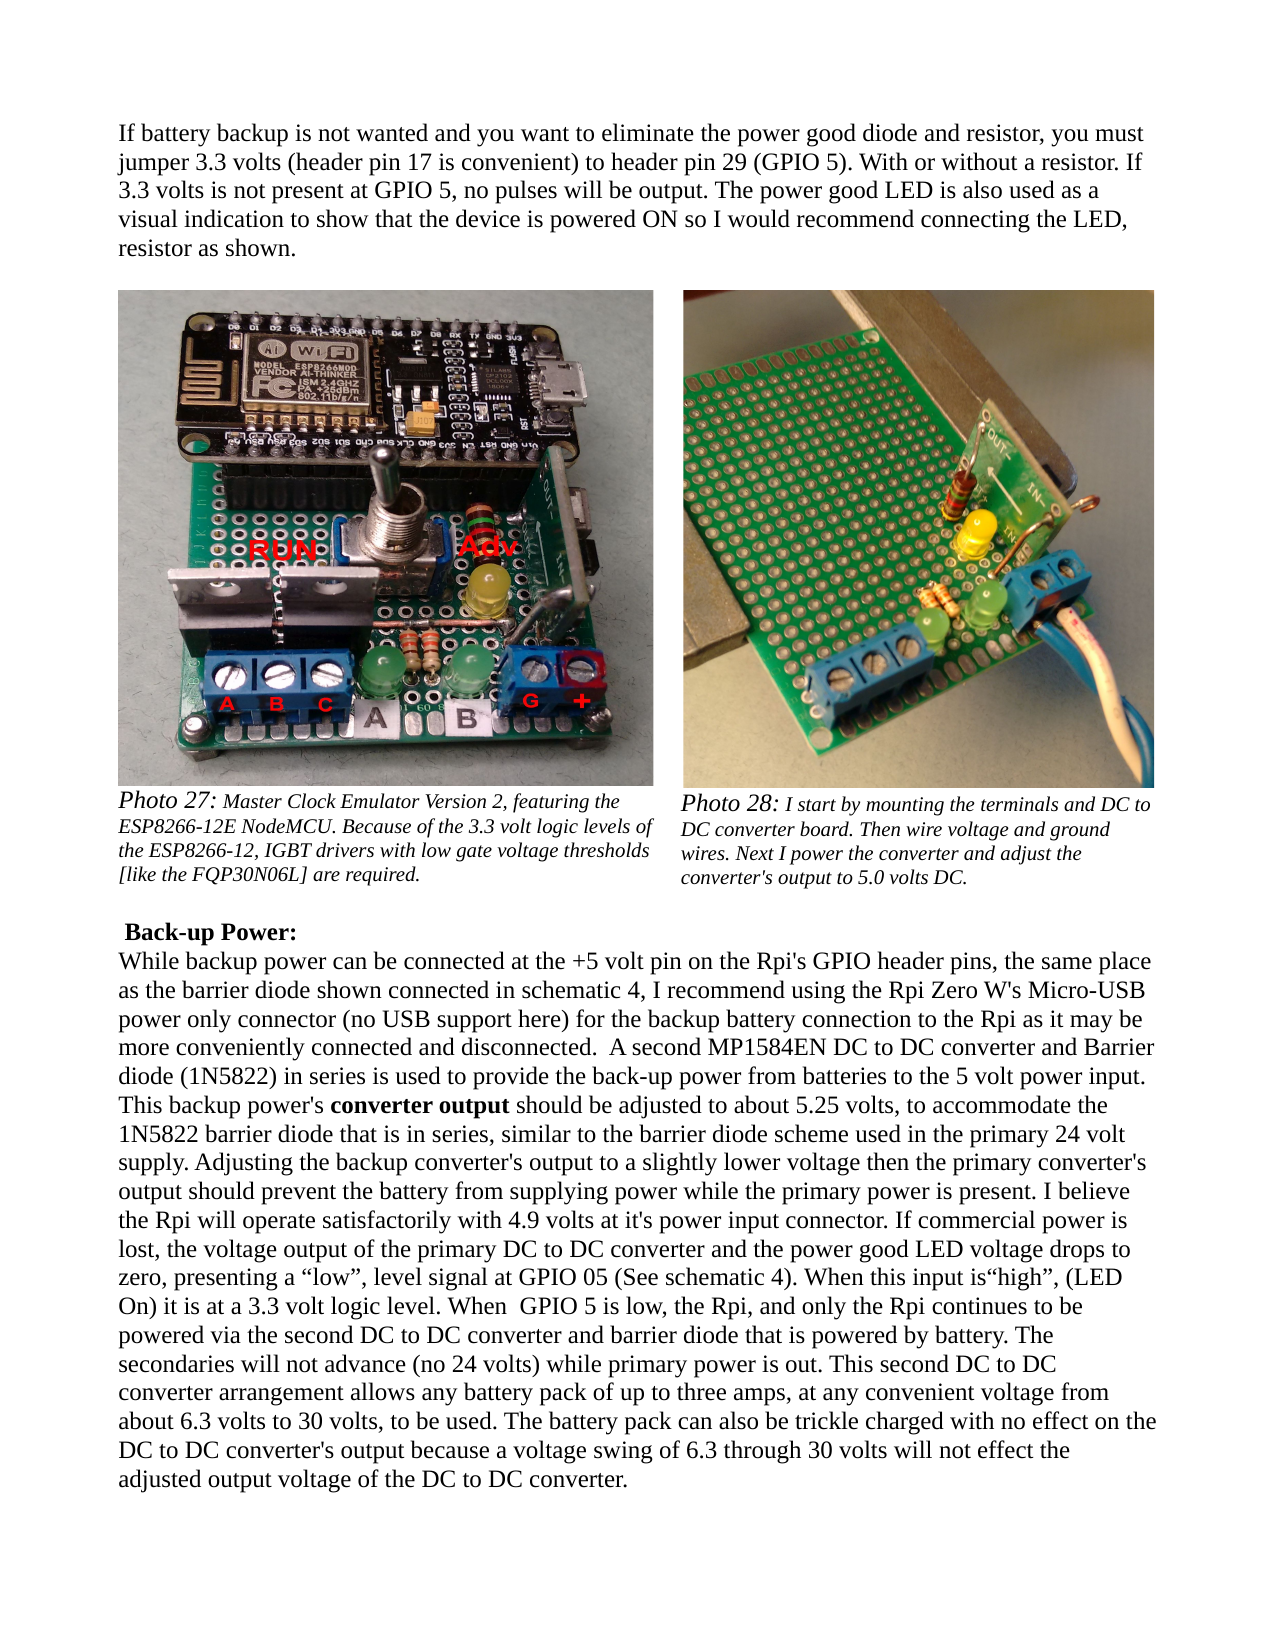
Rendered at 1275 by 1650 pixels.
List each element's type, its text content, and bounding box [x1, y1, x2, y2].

picture [683, 290, 1155, 788]
text If battery backup is not wanted and you want to eliminate the power good diode and resistor, you must jumper 3.3 volts (header pin 17 is convenient) to header pin 29 (GPIO 5). With or without a resistor. If 3.3 volts is not present at GPIO 5, no pulses will be output. The power good LED is also used as a visual indication to show that the device is powered ON so I would recommend connecting the LED, resistor as shown. [118, 118, 1157, 262]
text Back-up Power: [118, 917, 1157, 946]
picture [118, 290, 654, 786]
text While backup power can be connected at the +5 volt pin on the Rpi's GPIO header pins, the same place as the barrier diode shown connected in schematic 4, I recommend using the Rpi Zero W's Micro-USB power only connector (no USB support here) for the backup battery connection to the Rpi as it may be more conveniently connected and disconnected. A second MP1584EN DC to DC converter and Barrier diode (1N5822) in series is used to provide the back-up power from batteries to the 5 volt power input. This backup power's converter output should be adjusted to about 5.25 volts, to accommodate the 1N5822 barrier diode that is in series, similar to the barrier diode scheme used in the primary 24 volt supply. Adjusting the backup converter's output to a slightly lower voltage then the primary converter's output should prevent the battery from supplying power while the primary power is present. I believe the Rpi will operate satisfactorily with 4.9 volts at it's power input connector. If commercial power is lost, the voltage output of the primary DC to DC converter and the power good LED voltage drops to zero, presenting a “low”, level signal at GPIO 05 (See schematic 4). When this input is“high”, (LED On) it is at a 3.3 volt logic level. When GPIO 5 is low, the Rpi, and only the Rpi continues to be powered via the second DC to DC converter and barrier diode that is powered by battery. The secondaries will not advance (no 24 volts) while primary power is out. This second DC to DC converter arrangement allows any battery pack of up to three amps, at any convenient voltage from about 6.3 volts to 30 volts, to be used. The battery pack can also be trickle charged with no effect on the DC to DC converter's output because a voltage swing of 6.3 through 30 volts will not effect the adjusted output voltage of the DC to DC converter. [118, 946, 1157, 1492]
text Photo 28: I start by mounting the terminals and DC to DC converter board. Then wire voltage and ground wires. Next I power the converter and adjust the converter's output to 5.0 volts DC. [681, 303, 1157, 889]
text Photo 27: Master Clock Emulator Version 2, featuring the ESP8266-12E NodeMCU. Because of the 3.3 volt logic levels of the ESP8266-12, IGBT drivers with low gate voltage thresholds [like the FQP30N06L] are required. [118, 303, 655, 886]
